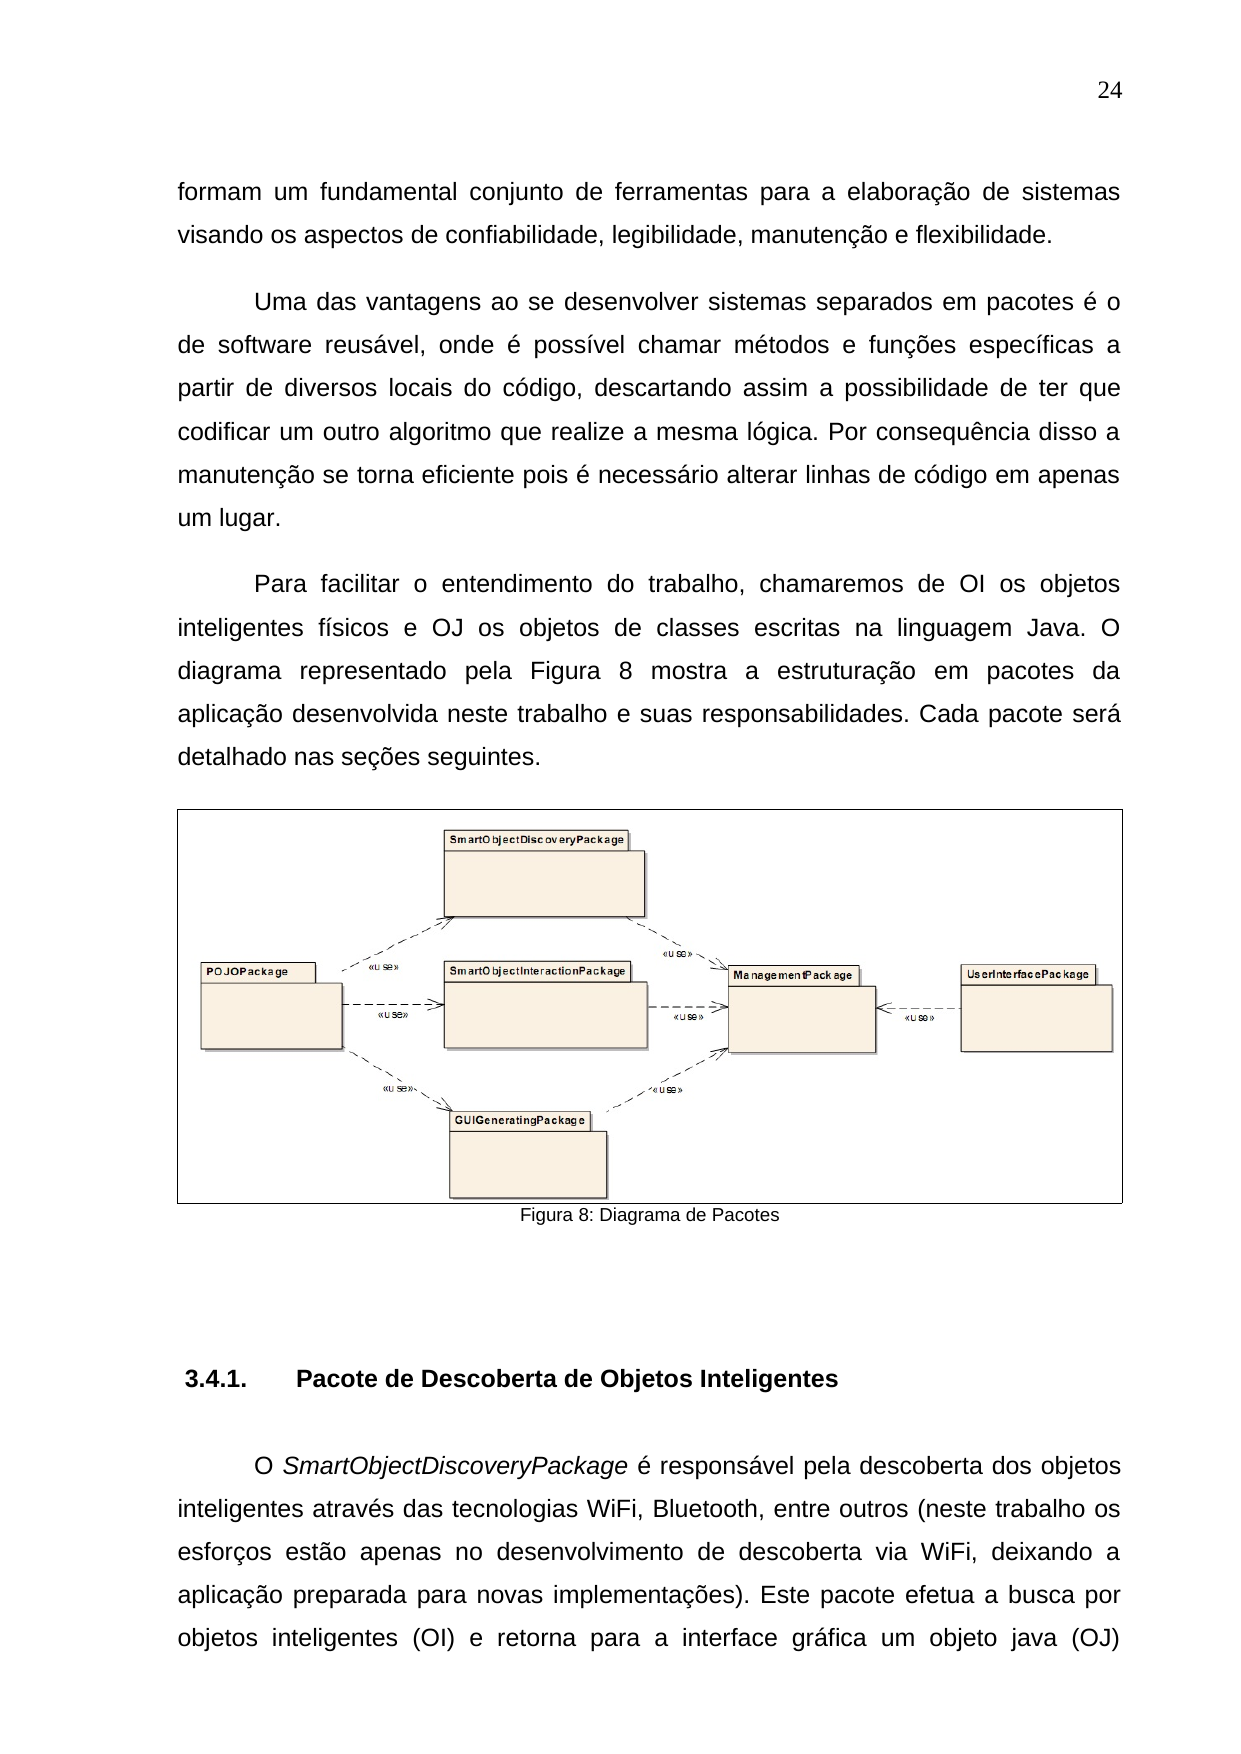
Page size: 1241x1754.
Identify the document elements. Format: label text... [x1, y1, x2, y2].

list Pacote de Descoberta de Objetos Inteligentes [184, 1364, 1122, 1393]
text O SmartObjectDiscoveryPackage é responsável pela descoberta dos objetos inteligentes através das tecnologias WiFi, Bluetooth, entre outros (neste trabalho os esforços estão apenas no desenvolvimento de descoberta via WiFi, deixando a aplicação preparada para novas implementações). Este pacote efetua a busca por objetos inteligentes (OI) e retorna para a interface gráfica um objeto java (OJ) [177, 1451, 1122, 1652]
text formam um fundamental conjunto de ferramentas para a elaboração de sistemas visando os aspectos de confiabilidade, legibilidade, manutenção e flexibilidade. [177, 177, 1122, 249]
picture [178, 810, 1122, 1203]
text Para facilitar o entendimento do trabalho, chamaremos de OI os objetos inteligentes físicos e OJ os objetos de classes escritas na linguagem Java. O diagrama representado pela Figura 8 mostra a estruturação em pacotes da aplicação desenvolvida neste trabalho e suas responsabilidades. Cada pacote será detalhado nas seções seguintes. [177, 569, 1122, 771]
text Uma das vantagens ao se desenvolver sistemas separados em pacotes é o de software reusável, onde é possível chamar métodos e funções específicas a partir de diversos locais do código, descartando assim a possibilidade de ter que codificar um outro algoritmo que realize a mesma lógica. Por consequência disso a manutenção se torna eficiente pois é necessário alterar linhas de código em apenas um lugar. [177, 287, 1122, 531]
text Figura 8: Diagrama de Pacotes [177, 1204, 1122, 1225]
